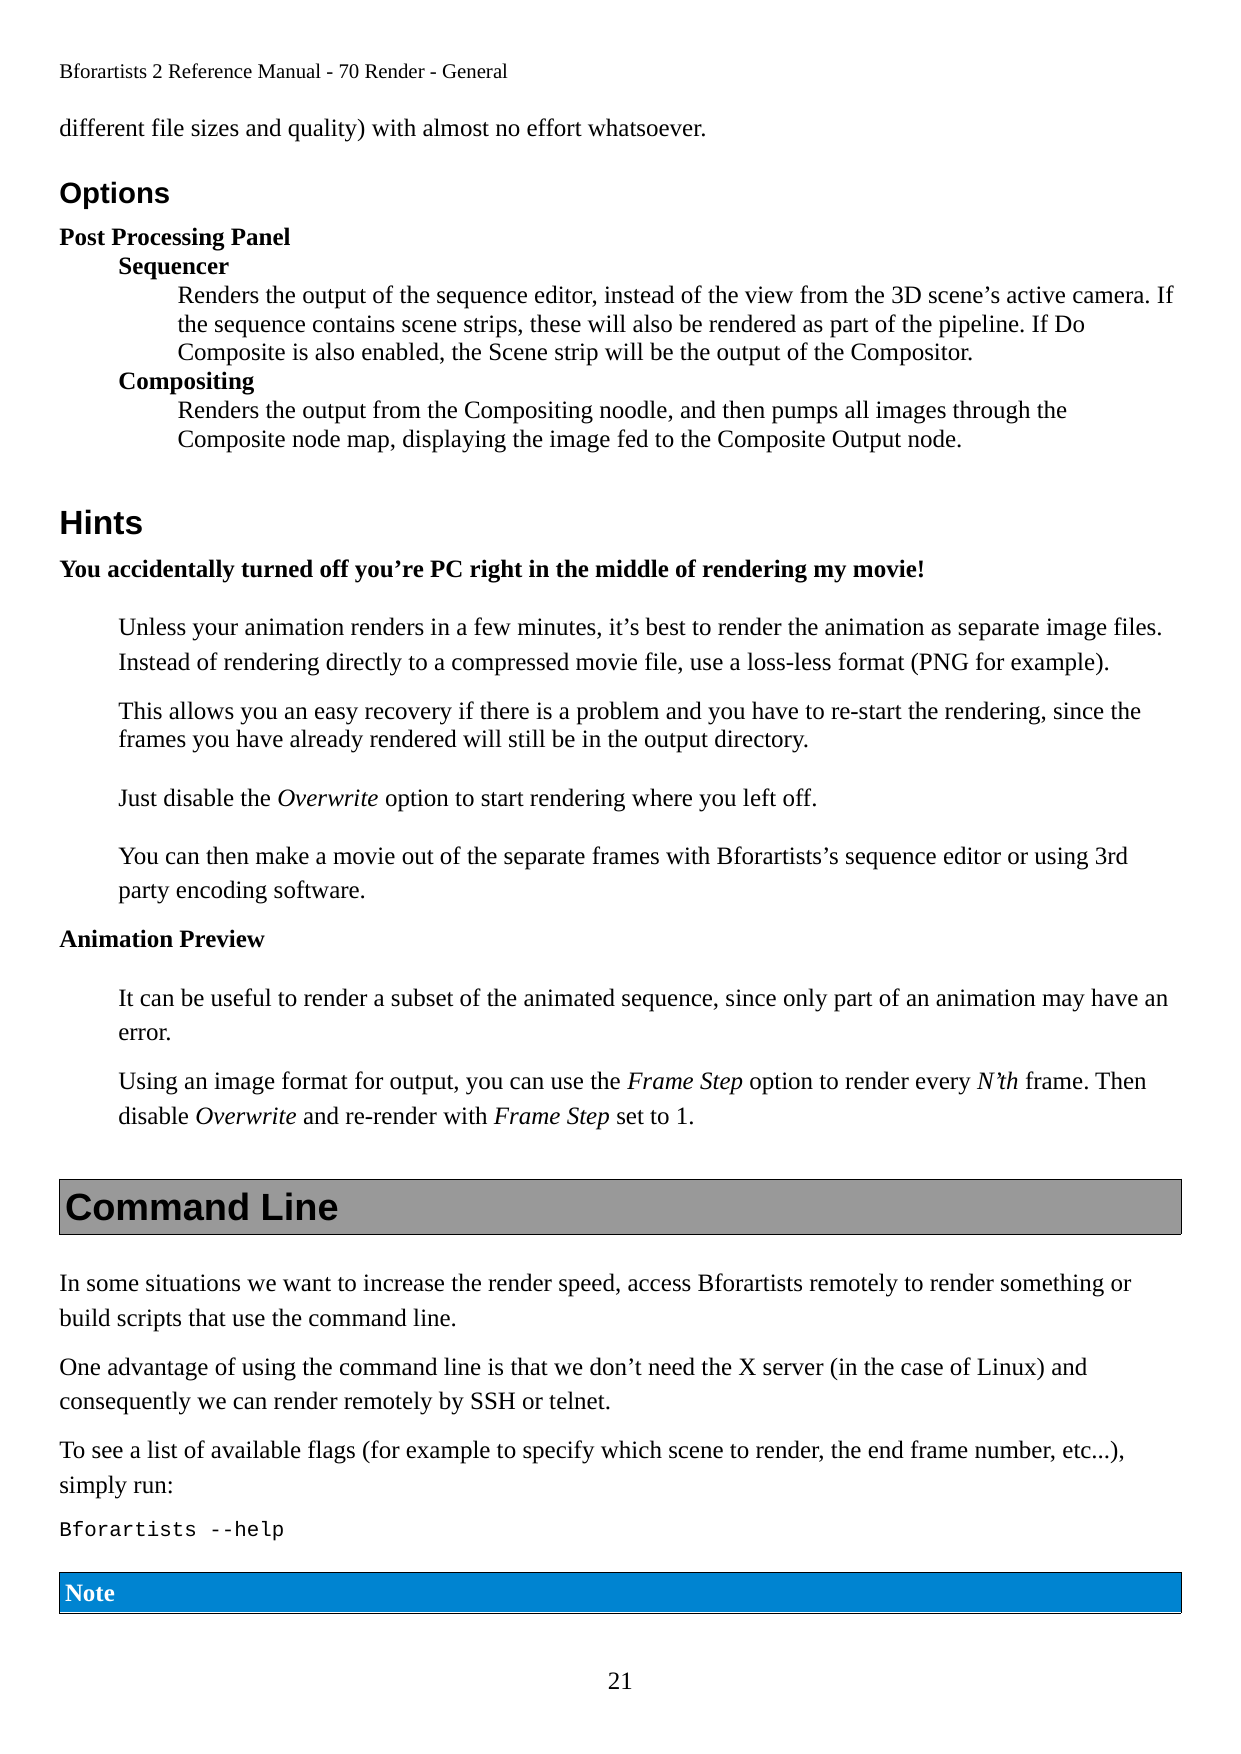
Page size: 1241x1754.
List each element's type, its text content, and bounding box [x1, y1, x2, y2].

subtitle Animation Preview [59, 924, 1181, 953]
text It can be useful to render a subset of the animated sequence, since only part of an animation may have an error. [118, 983, 1181, 1046]
text To see a list of available flags (for example to specify which scene to render, the end frame number, etc...), simply run: [59, 1435, 1181, 1499]
subtitle Options [59, 176, 1181, 210]
list Renders the output from the Compositing noodle, and then pumps all images through the Composite node map, displaying the image fed to the Composite Output node. [177, 395, 1181, 452]
text In some situations we want to increase the render speed, access Bforartists remotely to render something or build scripts that use the command line. [59, 1268, 1181, 1332]
subtitle Hints [59, 503, 1181, 541]
text One advantage of using the command line is that we don’t need the X server (in the case of Linux) and consequently we can render remotely by SSH or telnet. [59, 1352, 1181, 1415]
list This allows you an easy recovery if there is a problem and you have to re-start the rendering, since the frames you have already rendered will still be in the output directory. [118, 696, 1181, 753]
text Bforartists --help [59, 1519, 1181, 1543]
table_header Note [60, 1573, 1181, 1612]
subtitle Compositing [118, 366, 1181, 395]
text Unless your animation renders in a few minutes, it’s best to render the animation as separate image files. Instead of rendering directly to a compressed movie file, use a loss-less format (PNG for example). [118, 612, 1181, 675]
subtitle Post Processing Panel [59, 222, 1181, 251]
subtitle Sequencer [118, 251, 1181, 280]
list Just disable the Overwrite option to start rendering where you left off. [118, 783, 1181, 811]
text different file sizes and quality) with almost no effort whatsoever. [59, 113, 1181, 141]
table_header Command Line [60, 1180, 1181, 1234]
text You can then make a movie out of the separate frames with Bforartists’s sequence editor or using 3rd party encoding software. [118, 841, 1181, 904]
list Renders the output of the sequence editor, instead of the view from the 3D scene’s active camera. If the sequence contains scene strips, these will also be rendered as part of the pipeline. If Do Composite is also enabled, the Scene strip will be the output of the Compositor. [177, 280, 1181, 366]
subtitle You accidentally turned off you’re PC right in the middle of rendering my movie! [59, 554, 1181, 583]
text Using an image format for output, you can use the Frame Step option to render every N’th frame. Then disable Overwrite and re-render with Frame Step set to 1. [118, 1066, 1181, 1129]
